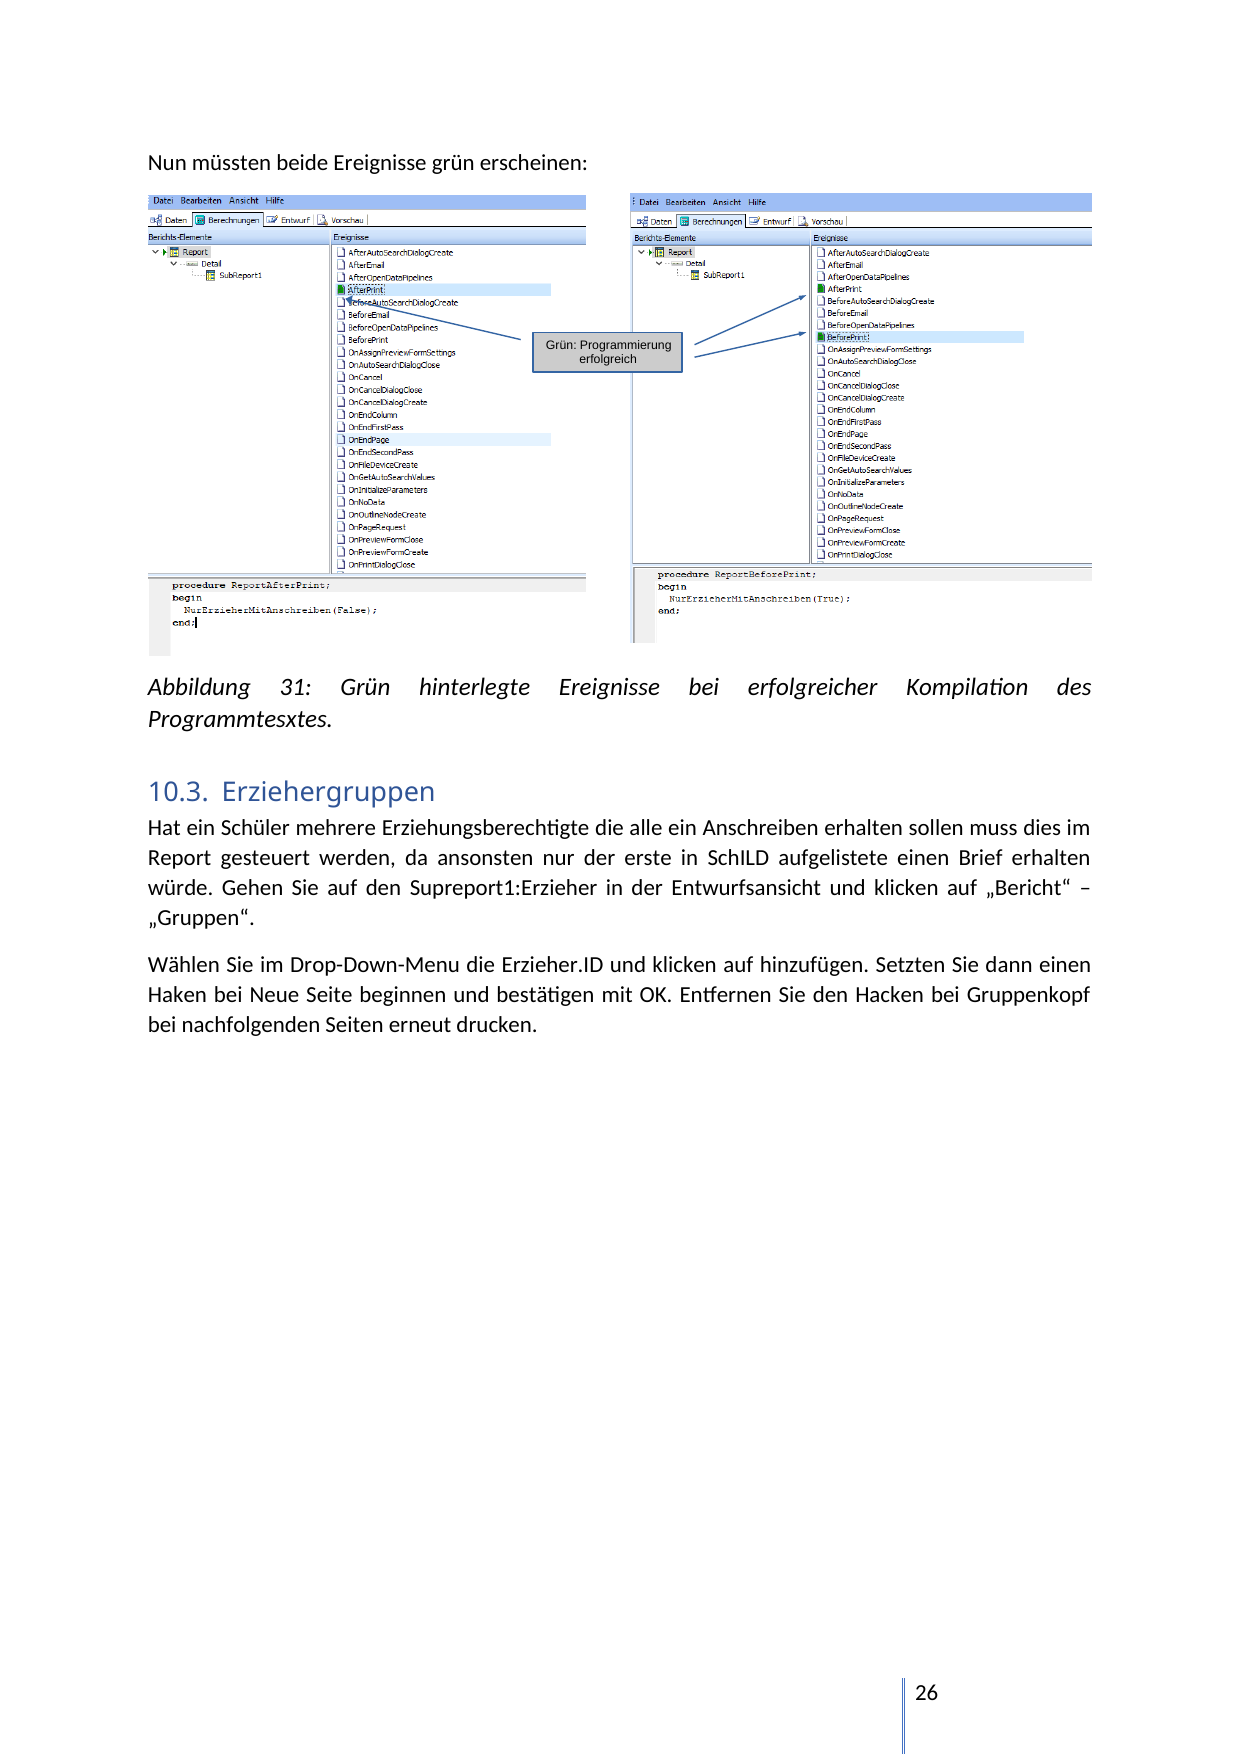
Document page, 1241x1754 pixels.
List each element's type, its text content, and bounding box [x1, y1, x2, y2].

text Hat ein Schüler mehrere Erziehungsberechtigte die alle ein Anschreiben erhalten sollen muss dies im Report gesteuert werden, da ansonsten nur der erste in SchILD aufgelistete einen Brief erhalten würde. Gehen Sie auf den Supreport1:Erzieher in der Entwurfsansicht und klicken auf „Bericht“ – „Gruppen“. [148, 813, 1093, 931]
subtitle Erziehergruppen [148, 773, 1093, 810]
text Abbildung 31: Grün hinterlegte Ereignisse bei erfolgreicher Kompilation des Programmtesxtes. [148, 190, 1093, 734]
text Wählen Sie im Drop-Down-Menu die Erzieher.ID und klicken auf hinzufügen. Setzten Sie dann einen Haken bei Neue Seite beginnen und bestätigen mit OK. Entfernen Sie den Hacken bei Gruppenkopf bei nachfolgenden Seiten erneut drucken. [148, 950, 1093, 1039]
text Nun müssten beide Ereignisse grün erscheinen: [148, 148, 1093, 176]
